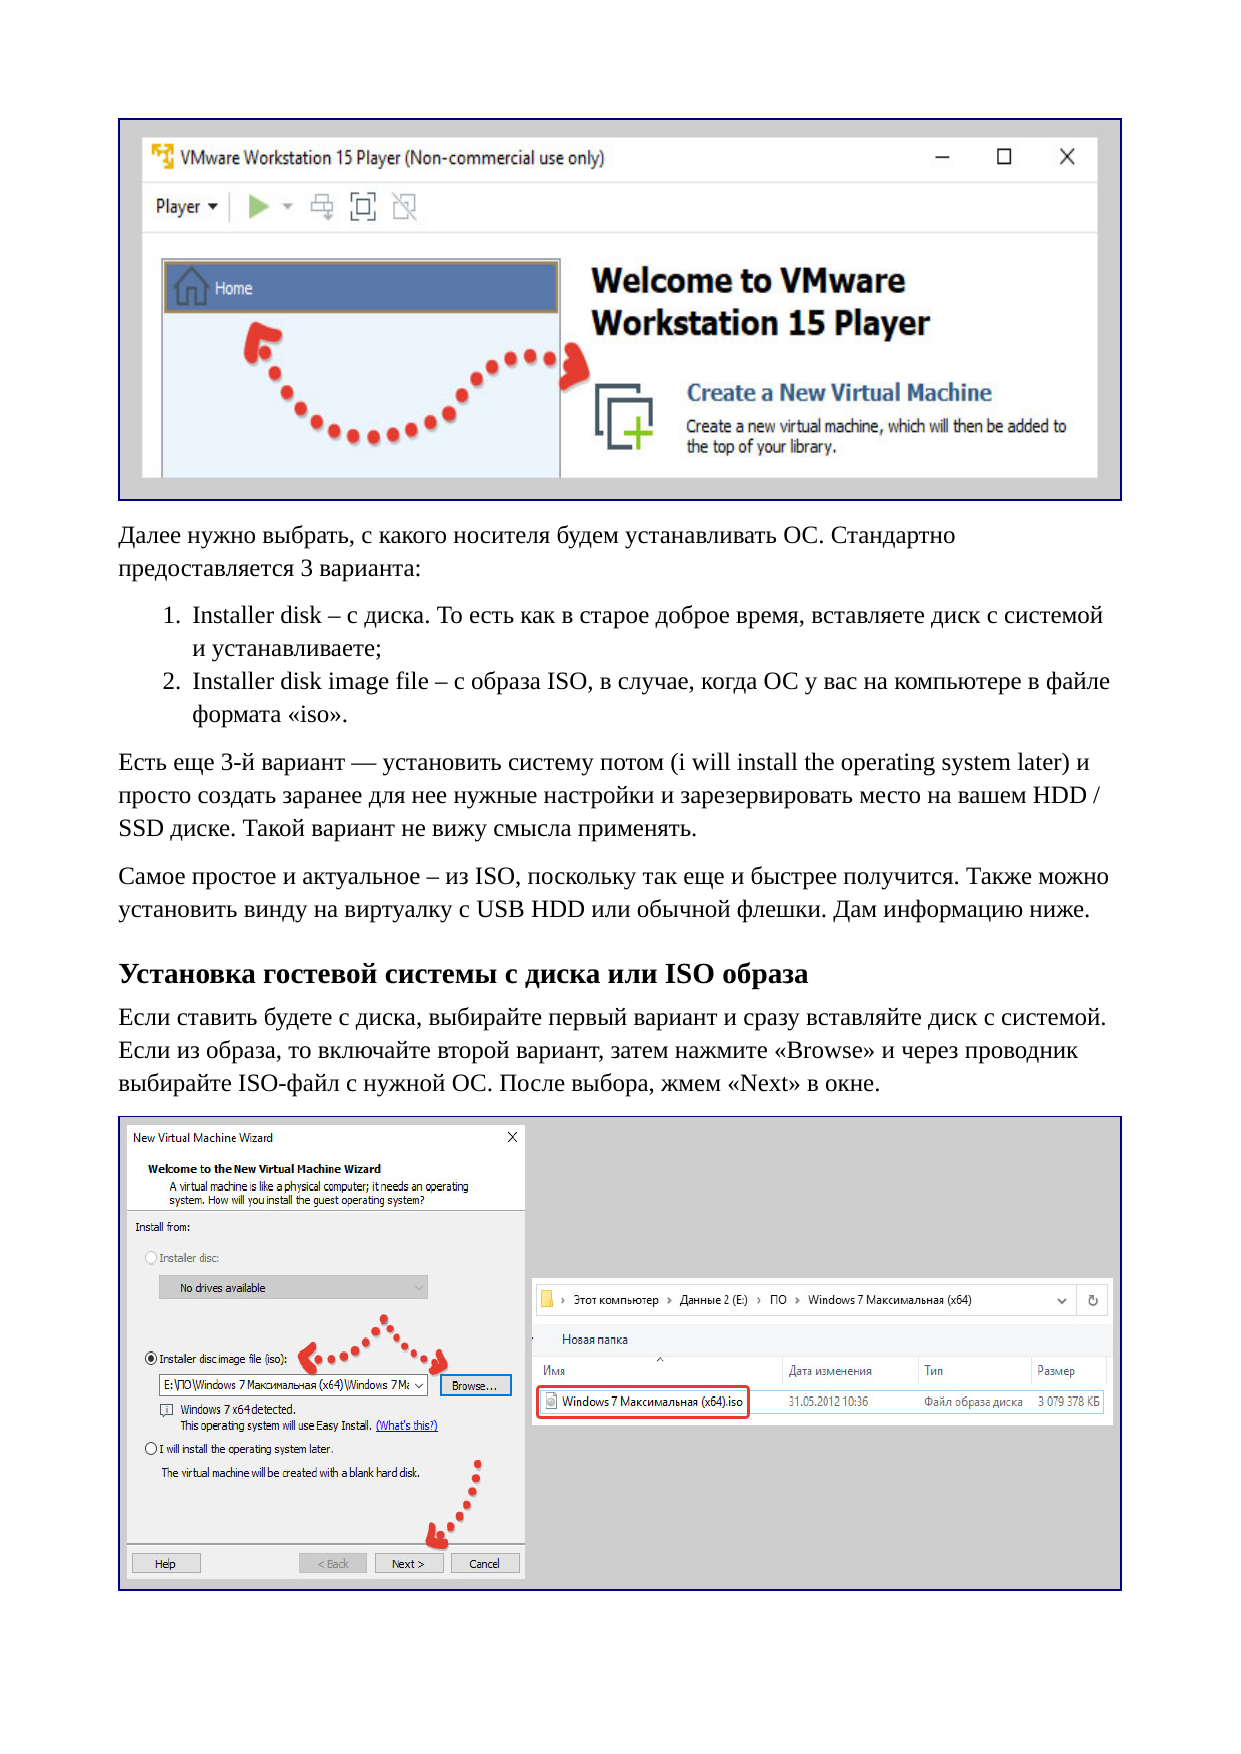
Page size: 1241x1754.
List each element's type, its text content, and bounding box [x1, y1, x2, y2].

text Далее нужно выбрать, с какого носителя будем устанавливать ОС. Стандартно предоставляется 3 варианта: [118, 520, 1122, 582]
text Если ставить будете с диска, выбирайте первый вариант и сразу вставляйте диск с системой. Если из образа, то включайте второй вариант, затем нажмите «Browse» и через проводник выбирайте ISO-файл с нужной ОС. После выбора, жмем «Next» в окне. [118, 1002, 1122, 1097]
text Самое простое и актуальное – из ISO, поскольку так еще и быстрее получится. Также можно установить винду на виртуалку с USB HDD или обычной флешки. Дам информацию ниже. [118, 861, 1122, 922]
picture [120, 120, 1120, 499]
text Есть еще 3-й вариант — установить систему потом (i will install the operating system later) и просто создать заранее для нее нужные настройки и зарезервировать место на вашем HDD / SSD диске. Такой вариант не вижу смысла применять. [118, 747, 1122, 842]
subtitle Установка гостевой системы с диска или ISO образа [118, 956, 1122, 989]
list Installer disk image file – с образа ISO, в случае, когда ОС у вас на компьютере в файле формата «iso». [162, 666, 1122, 728]
picture [120, 1117, 1120, 1589]
list Installer disk – c диска. То есть как в старое доброе время, вставляете диск с системой и устанавливаете; [162, 600, 1122, 662]
